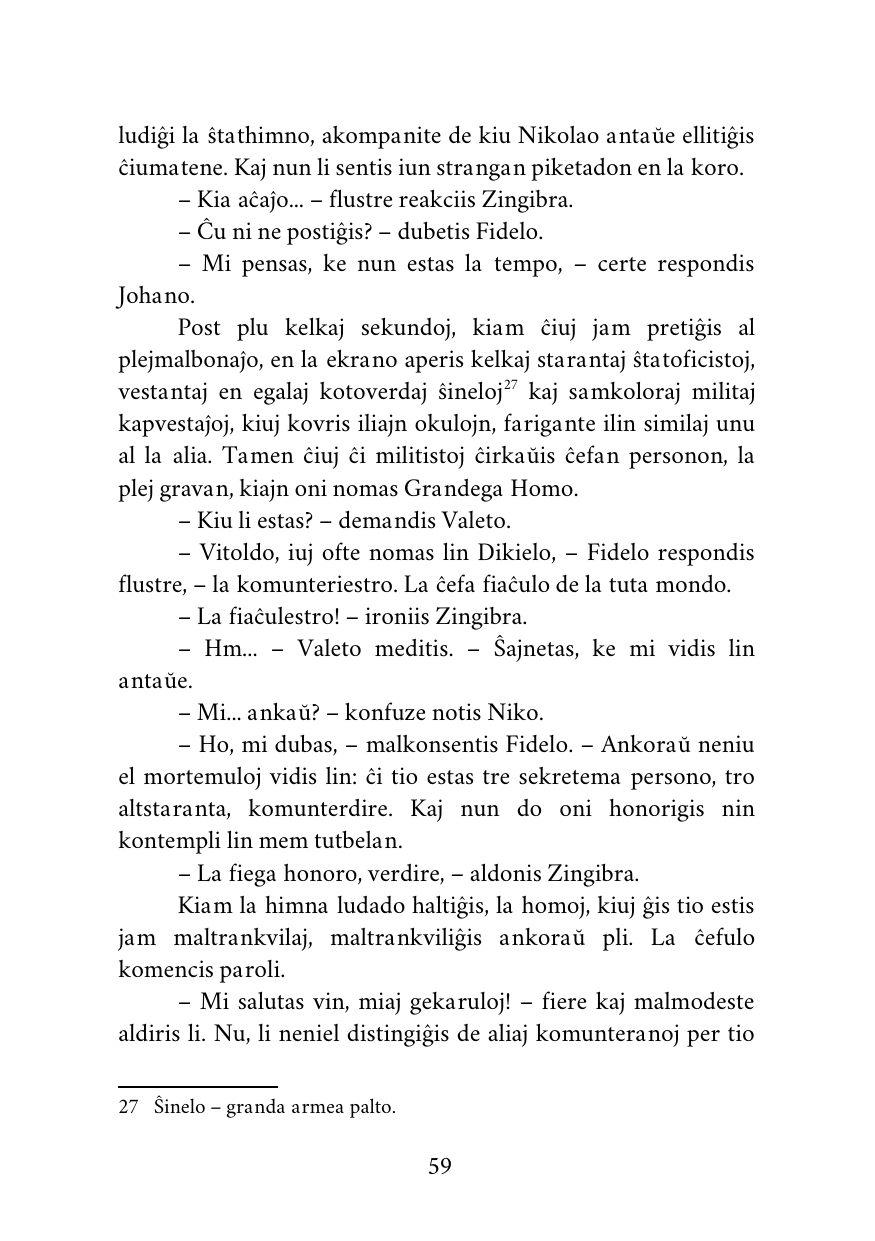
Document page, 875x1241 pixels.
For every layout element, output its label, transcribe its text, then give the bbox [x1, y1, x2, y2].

text Post plu kelkaj sekundoj, kiam ĉiuj jam pretiĝis al plejmalbonaĵo, en la ekrano aperis kelkaj starantaj ŝtatoficistoj, vestantaj en egalaj kotoverdaj ŝineloj kaj samkoloraj militaj kapvestaĵoj, kiuj kovris iliajn okulojn, farigante ilin similaj unu al la alia. Tamen ĉiuj ĉi militistoj ĉirkaŭis ĉefan personon, la plej gravan, kiajn oni nomas Grandega Homo. [118, 311, 756, 503]
text – Mi... ankaŭ? – konfuze notis Niko. [118, 696, 756, 728]
text Kiam la himna ludado haltiĝis, la homoj, kiuj ĝis tio estis jam maltrankvilaj, maltrankviliĝis ankoraŭ pli. La ĉefulo komencis paroli. [118, 888, 756, 984]
text – Mi salutas vin, miaj gekaruloj! – fiere kaj malmodeste aldiris li. Nu, li neniel distingiĝis de aliaj komunteranoj per tio [118, 984, 756, 1048]
text – Kiu li estas? – demandis Valeto. [118, 503, 756, 535]
text – Ho, mi dubas, – malkonsentis Fidelo. – Ankoraŭ neniu el mortemuloj vidis lin: ĉi tio estas tre sekretema persono, tro altstaranta, komunterdire. Kaj nun do oni honorigis nin kontempli lin mem tutbelan. [118, 728, 756, 856]
text – La fiega honoro, verdire, – aldonis Zingibra. [118, 856, 756, 888]
text ludiĝi la ŝtathimno, akompanite de kiu Nikolao antaŭe ellitiĝis ĉiumatene. Kaj nun li sentis iun strangan piketadon en la koro. [118, 118, 756, 182]
text – Ĉu ni ne postiĝis? – dubetis Fidelo. [118, 214, 756, 246]
text – Hm... – Valeto meditis. – Ŝajnetas, ke mi vidis lin antaŭe. [118, 631, 756, 696]
text – La fiaĉulestro! – ironiis Zingibra. [118, 599, 756, 631]
text – Kia aĉaĵo... – flustre reakciis Zingibra. [118, 182, 756, 214]
text Ŝinelo – granda armea palto. [118, 1093, 756, 1119]
text – Vitoldo, iuj ofte nomas lin Dikielo, – Fidelo respondis flustre, – la komunteriestro. La ĉefa fiaĉulo de la tuta mondo. [118, 535, 756, 599]
text – Mi pensas, ke nun estas la tempo, – certe respondis Johano. [118, 246, 756, 311]
